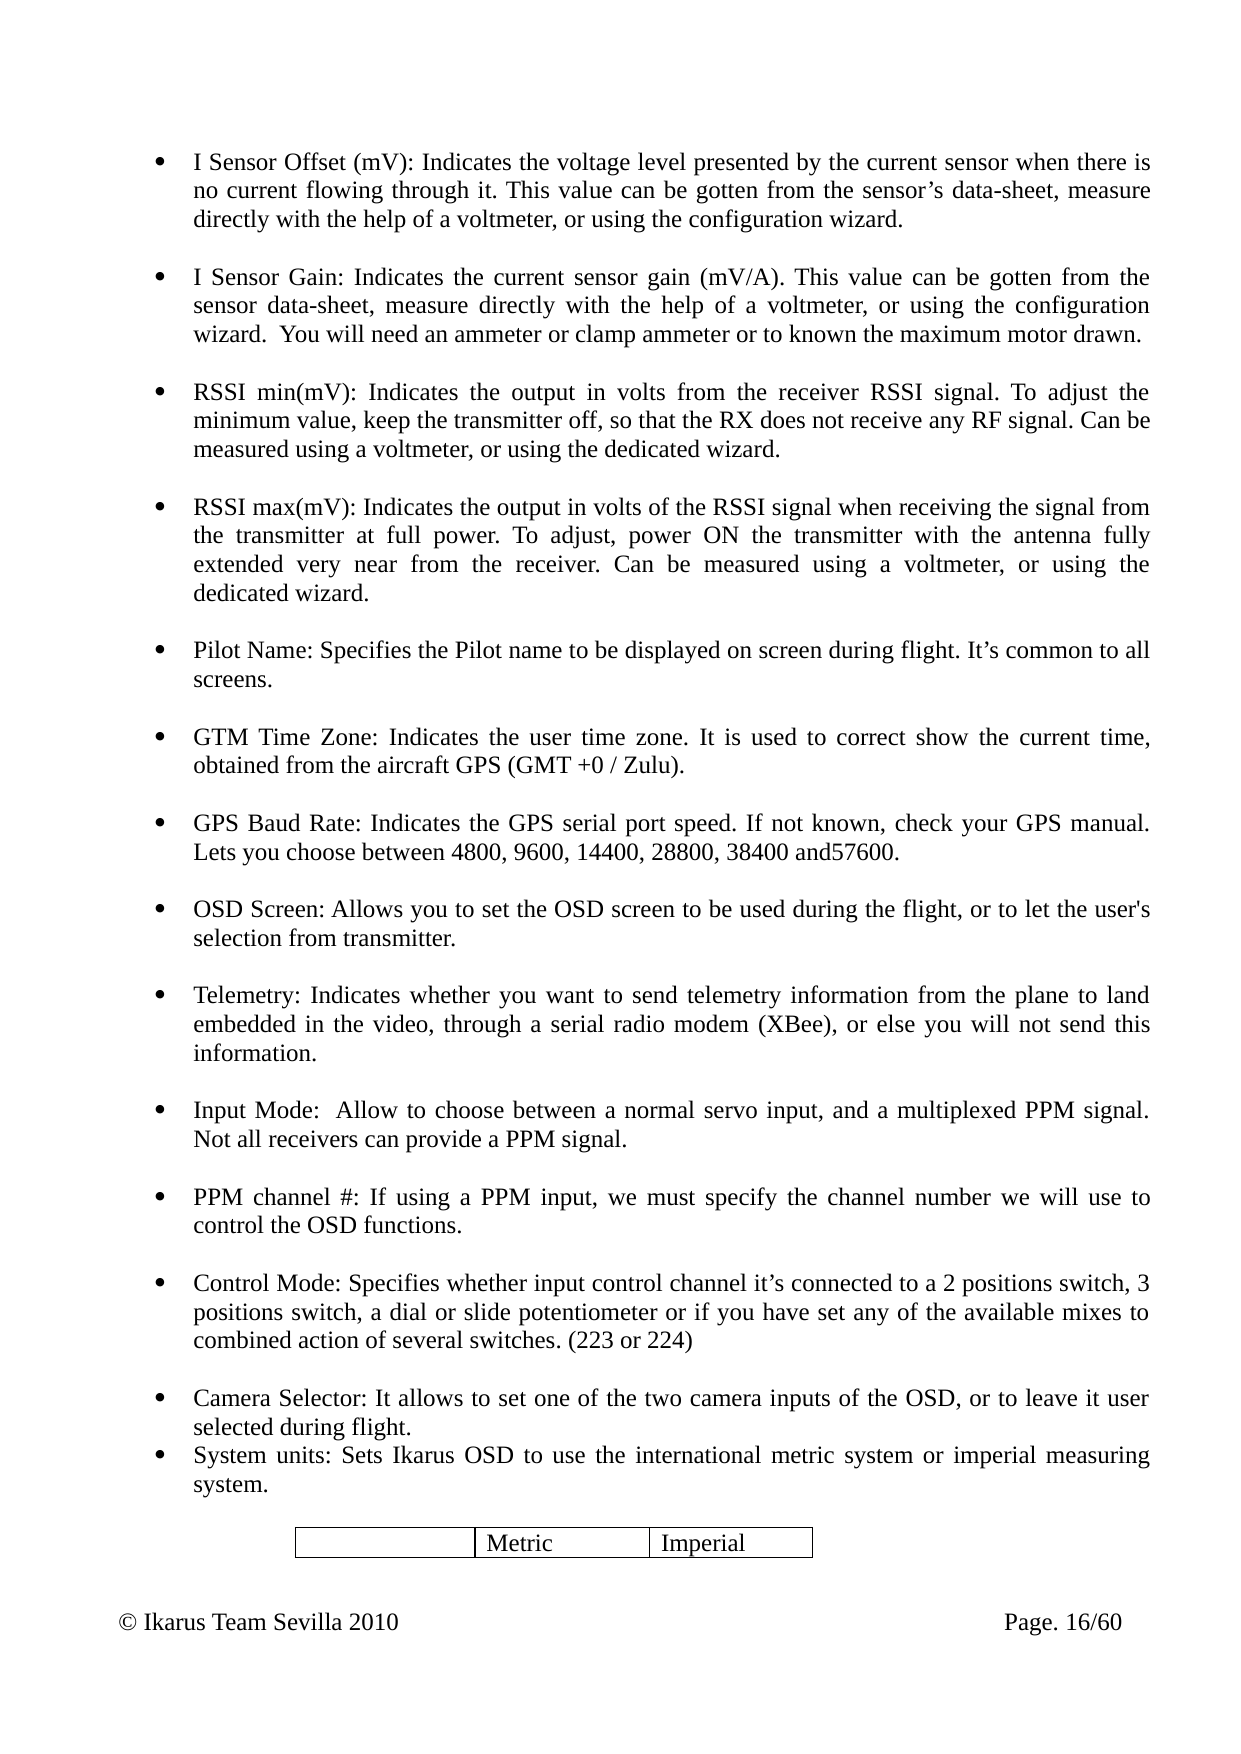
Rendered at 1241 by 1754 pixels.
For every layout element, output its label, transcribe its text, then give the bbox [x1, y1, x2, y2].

list System units: Sets Ikarus OSD to use the international metric system or imperial measuring system. [156, 1441, 1152, 1498]
table_header [296, 1528, 474, 1557]
list Control Mode: Specifies whether input control channel it’s connected to a 2 positions switch, 3 positions switch, a dial or slide potentiometer or if you have set any of the available mixes to combined action of several switches. (223 or 224) [156, 1268, 1152, 1354]
list Camera Selector: It allows to set one of the two camera inputs of the OSD, or to leave it user selected during flight. [156, 1383, 1152, 1441]
list RSSI min(mV): Indicates the output in volts from the receiver RSSI signal. To adjust the minimum value, keep the transmitter off, so that the RX does not receive any RF signal. Can be measured using a voltmeter, or using the dedicated wizard. [156, 377, 1152, 463]
list GTM Time Zone: Indicates the user time zone. It is used to correct show the current time, obtained from the aircraft GPS (GMT +0 / Zulu). [156, 722, 1152, 779]
list I Sensor Offset (mV): Indicates the voltage level presented by the current sensor when there is no current flowing through it. This value can be gotten from the sensor’s data-sheet, measure directly with the help of a voltmeter, or using the configuration wizard. [156, 147, 1152, 233]
list Input Mode: Allow to choose between a normal servo input, and a multiplexed PPM signal. Not all receivers can provide a PPM signal. [156, 1096, 1152, 1153]
list OSD Screen: Allows you to set the OSD screen to be used during the flight, or to let the user's selection from transmitter. [156, 894, 1152, 952]
list GPS Baud Rate: Indicates the GPS serial port speed. If not known, check your GPS manual. Lets you choose between 4800, 9600, 14400, 28800, 38400 and57600. [156, 808, 1152, 866]
list Telemetry: Indicates whether you want to send telemetry information from the plane to land embedded in the video, through a serial radio modem (XBee), or else you will not send this information. [156, 981, 1152, 1067]
table_header Metric [476, 1528, 649, 1557]
table_header Imperial [650, 1528, 812, 1557]
list I Sensor Gain: Indicates the current sensor gain (mV/A). This value can be gotten from the sensor data-sheet, measure directly with the help of a voltmeter, or using the configuration wizard. You will need an ammeter or clamp ammeter or to known the maximum motor drawn. [156, 262, 1152, 348]
list PPM channel #: If using a PPM input, we must specify the channel number we will use to control the OSD functions. [156, 1182, 1152, 1239]
list RSSI max(mV): Indicates the output in volts of the RSSI signal when receiving the signal from the transmitter at full power. To adjust, power ON the transmitter with the antenna fully extended very near from the receiver. Can be measured using a voltmeter, or using the dedicated wizard. [156, 492, 1152, 607]
list Pilot Name: Specifies the Pilot name to be displayed on screen during flight. It’s common to all screens. [156, 636, 1152, 693]
